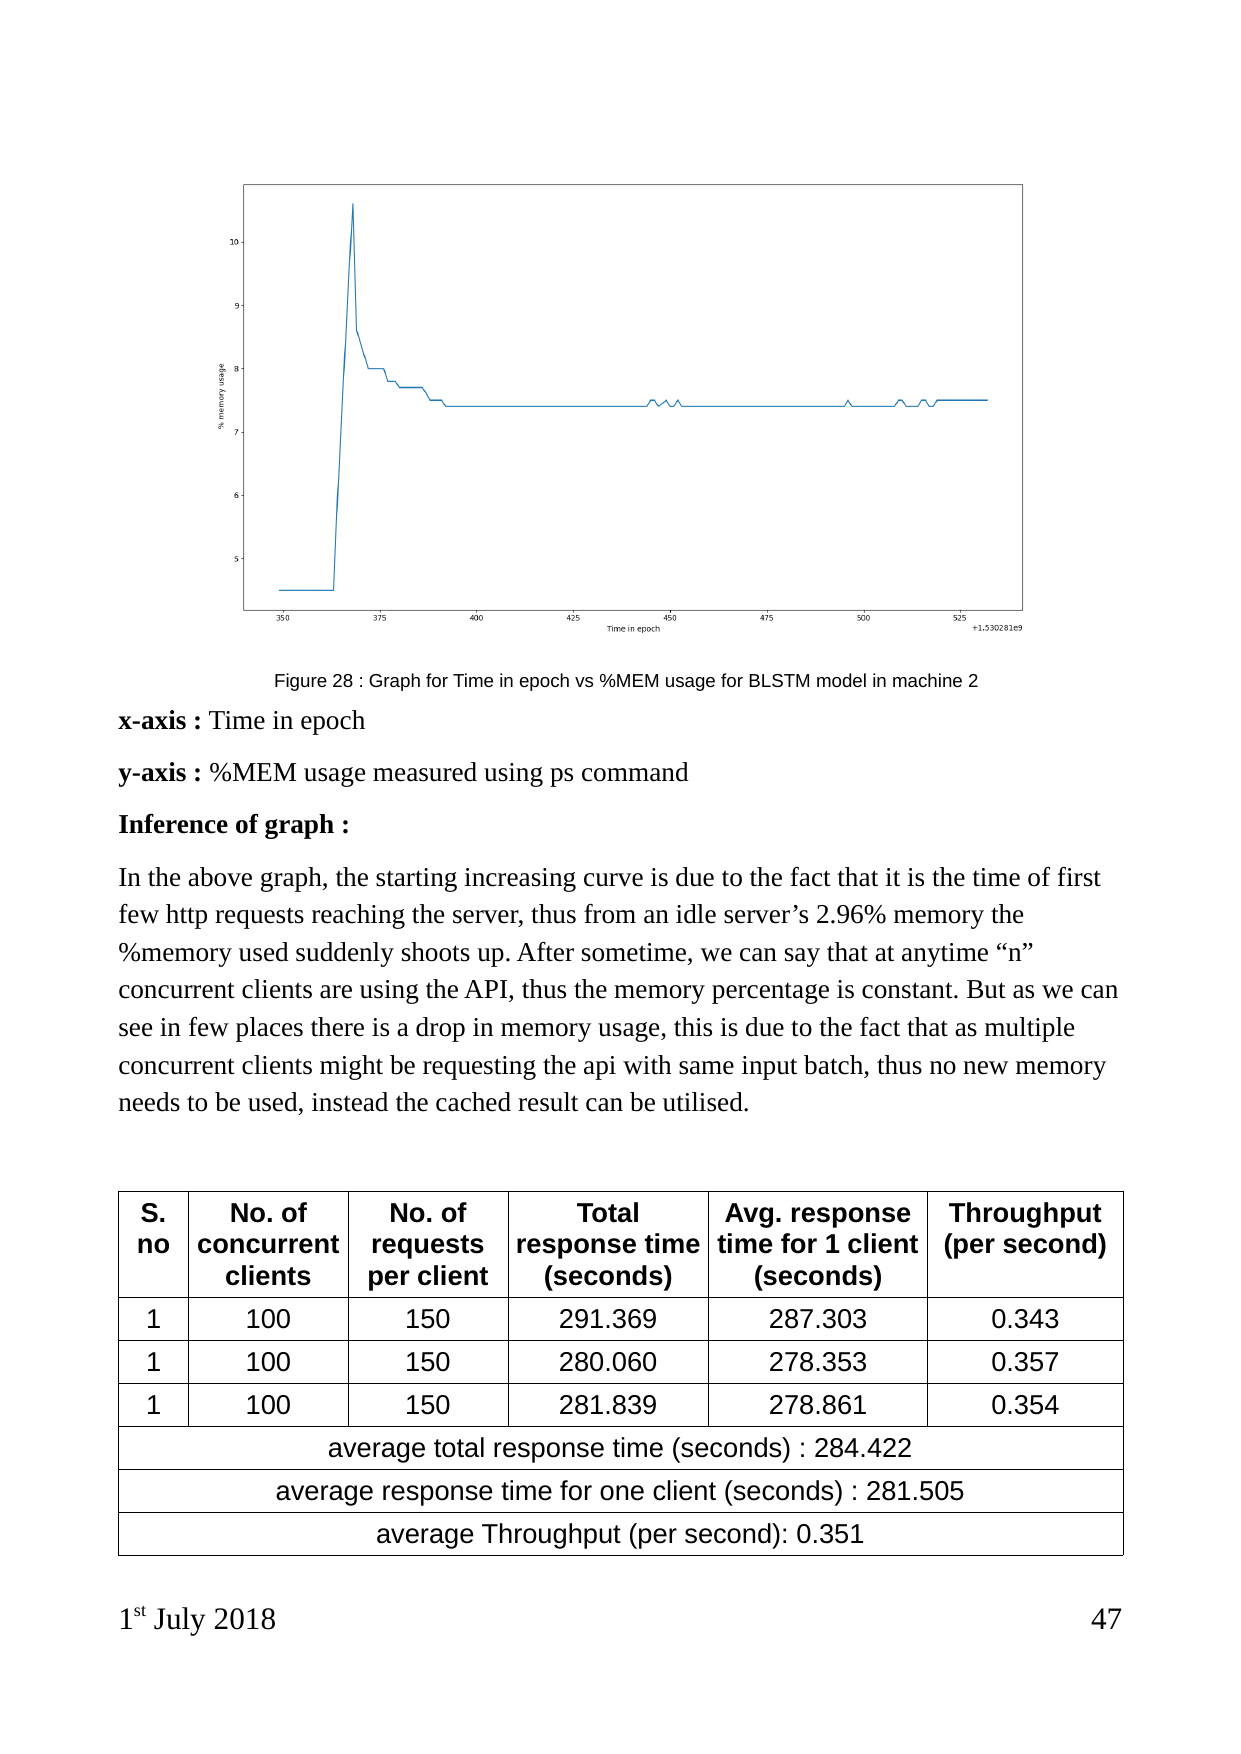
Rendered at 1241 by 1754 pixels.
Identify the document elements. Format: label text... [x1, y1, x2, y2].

table_cell 100 [189, 1341, 348, 1383]
table_header No. of concurrent clients [189, 1192, 348, 1297]
table_header Throughput (per second) [928, 1192, 1123, 1297]
table_header S. no [119, 1192, 188, 1297]
table_cell 150 [349, 1384, 508, 1426]
table_header Total response time (seconds) [509, 1192, 708, 1297]
table_cell 150 [349, 1341, 508, 1383]
table_cell 100 [189, 1298, 348, 1339]
table_cell 0.343 [928, 1298, 1123, 1339]
text y-axis : %MEM usage measured using ps command [118, 756, 1122, 788]
table_header No. of requests per client [349, 1192, 508, 1297]
table_cell 281.839 [509, 1384, 708, 1426]
text x-axis : Time in epoch [118, 704, 1122, 735]
table_cell 287.303 [709, 1298, 927, 1339]
table_cell 150 [349, 1298, 508, 1339]
table_header Avg. response time for 1 client (seconds) [709, 1192, 927, 1297]
table_cell 278.861 [709, 1384, 927, 1426]
table_cell average response time for one client (seconds) : 281.505 [119, 1470, 1123, 1512]
table_cell 278.353 [709, 1341, 927, 1383]
table_cell 1 [119, 1384, 188, 1426]
table_cell 0.354 [928, 1384, 1123, 1426]
text Inference of graph : [118, 808, 1122, 840]
table_cell 1 [119, 1341, 188, 1383]
table_cell 100 [189, 1384, 348, 1426]
table_cell 0.357 [928, 1341, 1123, 1383]
text In the above graph, the starting increasing curve is due to the fact that it is the time of first few http requests reaching the server, thus from an idle server’s 2.96% memory the %memory used suddenly shoots up. After sometime, we can say that at anytime “n” concurrent clients are using the API, thus the memory percentage is constant. But as we can see in few places there is a drop in memory usage, this is due to the fact that as multiple concurrent clients might be requesting the api with same input batch, thus no new memory needs to be used, instead the cached result can be utilised. [118, 861, 1122, 1118]
picture [118, 118, 1123, 670]
subtitle Figure 28 : Graph for Time in epoch vs %MEM usage for BLSTM model in machine 2 [118, 670, 1122, 692]
table_cell average Throughput (per second): 0.351 [119, 1513, 1123, 1555]
table_cell average total response time (seconds) : 284.422 [119, 1427, 1123, 1469]
table_cell 280.060 [509, 1341, 708, 1383]
table_cell 291.369 [509, 1298, 708, 1339]
table_cell 1 [119, 1298, 188, 1339]
